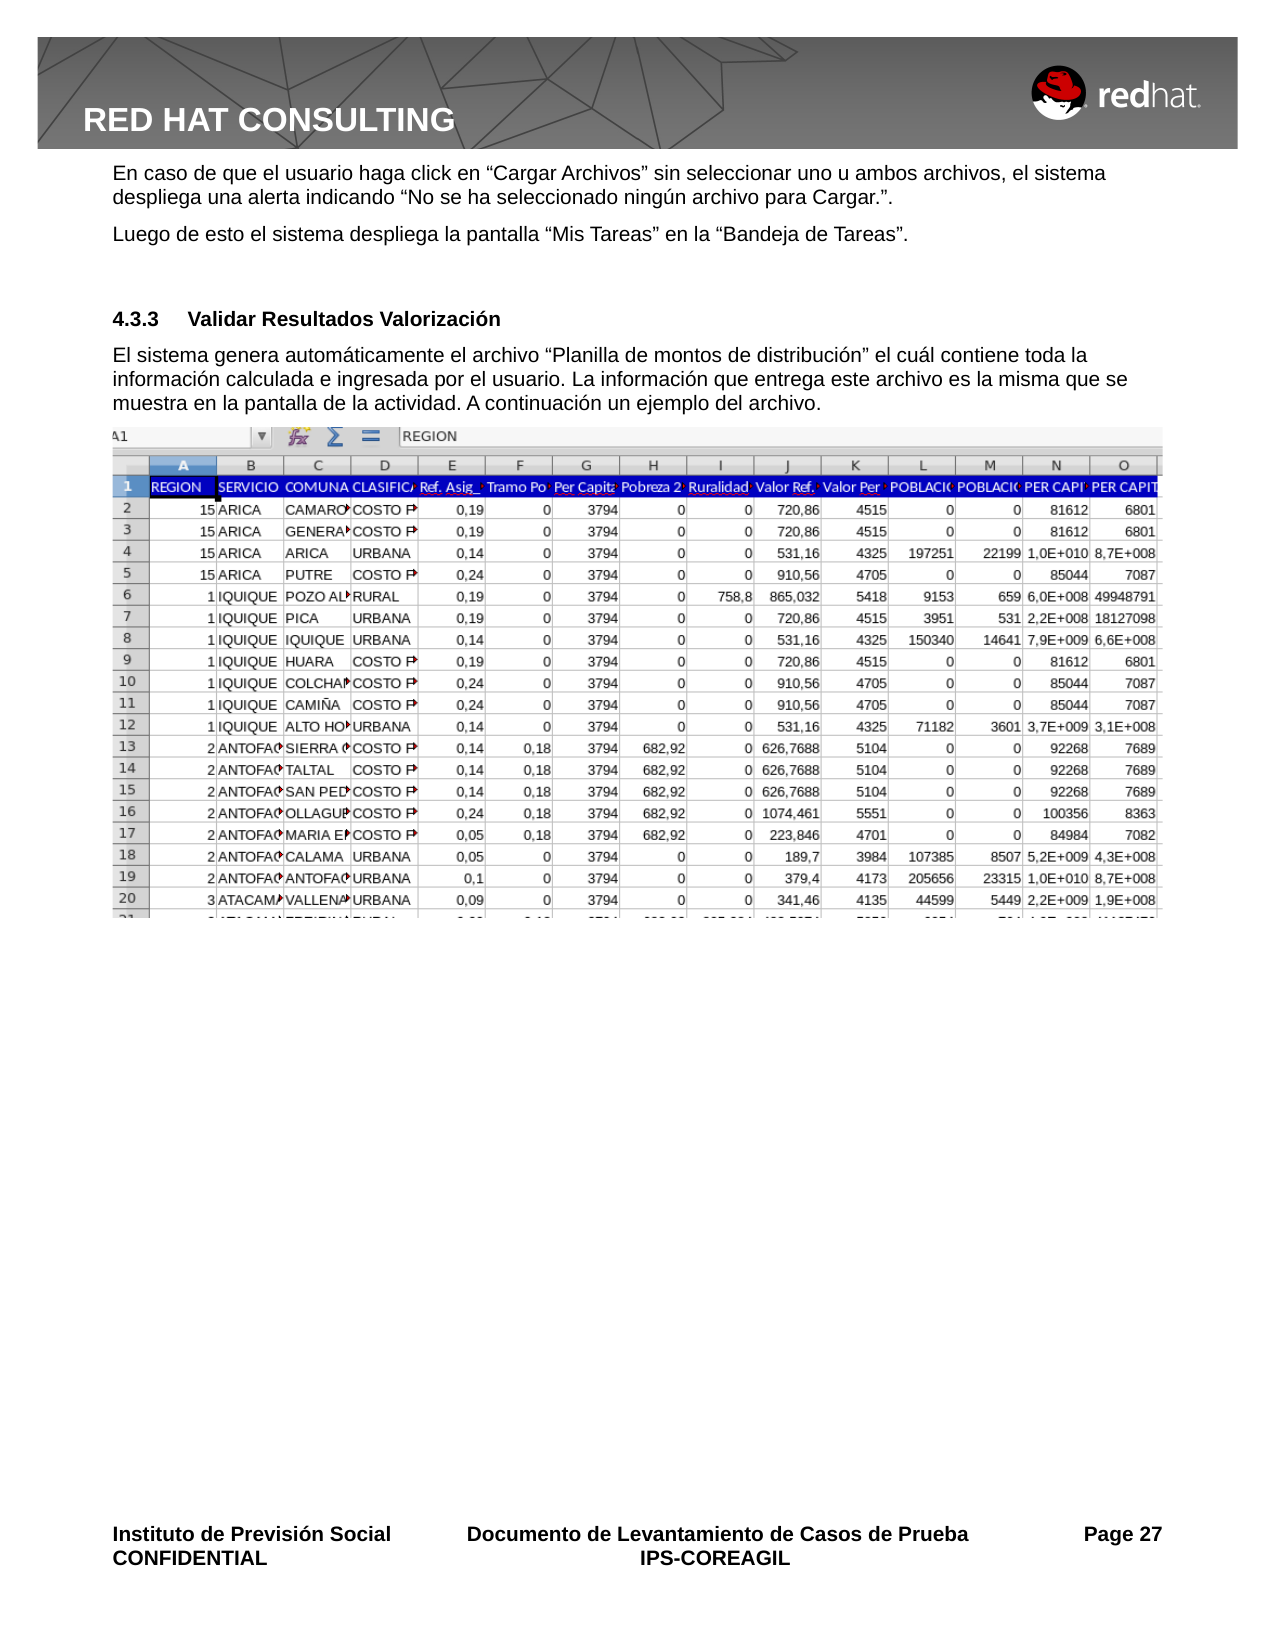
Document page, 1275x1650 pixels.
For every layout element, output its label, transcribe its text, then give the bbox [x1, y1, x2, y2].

picture [112, 427, 1163, 918]
text El sistema genera automáticamente el archivo “Planilla de montos de distribución” el cuál contiene toda la información calculada e ingresada por el usuario. La información que entrega este archivo es la misma que se muestra en la pantalla de la actividad. A continuación un ejemplo del archivo. [112, 343, 1162, 415]
text Luego de esto el sistema despliega la pantalla “Mis Tareas” en la “Bandeja de Tareas”. [112, 221, 1162, 245]
picture [37, 37, 1238, 149]
text En caso de que el usuario haga click en “Cargar Archivos” sin seleccionar uno u ambos archivos, el sistema despliega una alerta indicando “No se ha seleccionado ningún archivo para Cargar.”. [112, 161, 1162, 209]
subtitle Validar Resultados Valorización [112, 307, 1162, 331]
